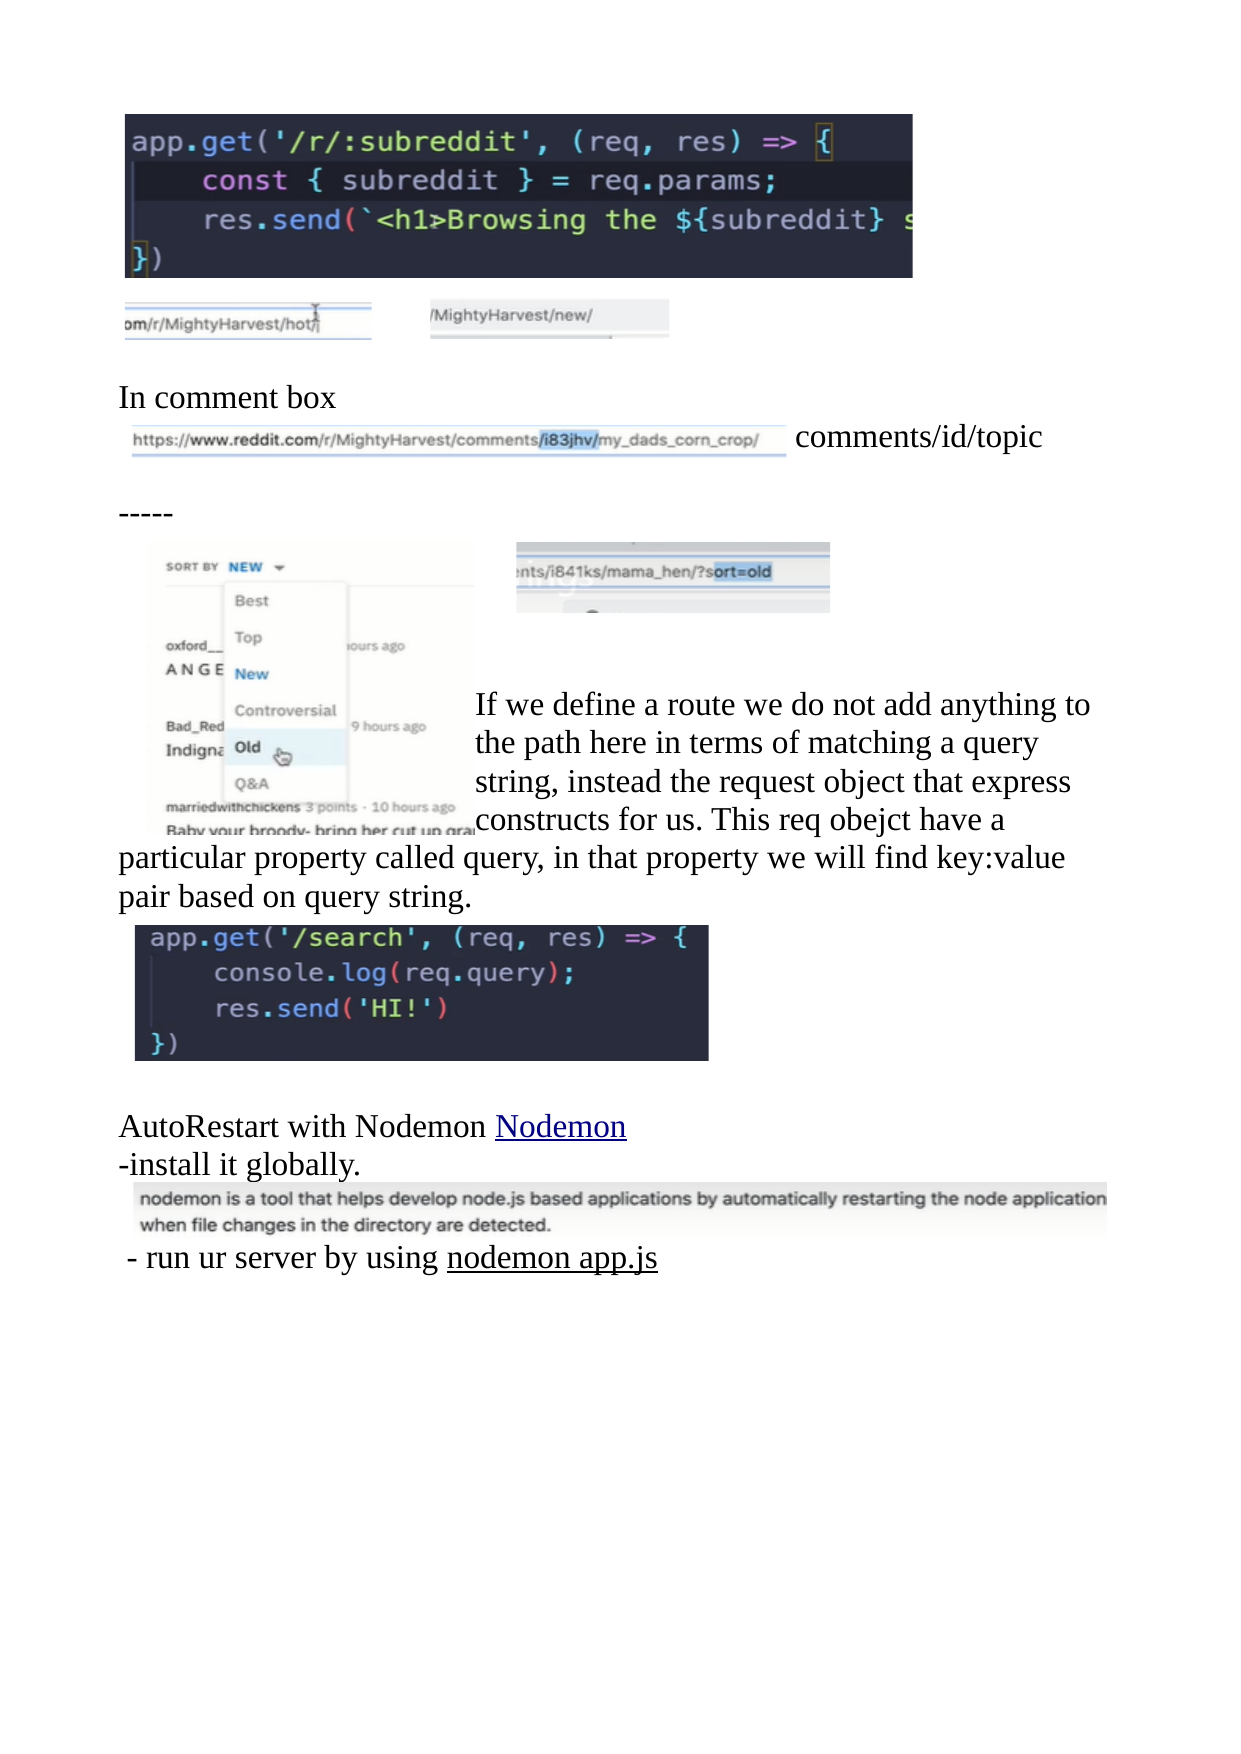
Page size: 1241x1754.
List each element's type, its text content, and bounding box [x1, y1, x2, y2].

picture [133, 1182, 1107, 1238]
picture [430, 298, 670, 339]
picture [124, 114, 913, 278]
picture [146, 540, 475, 835]
picture [131, 425, 787, 459]
text ----- [118, 493, 1122, 531]
text comments/id/topic [118, 416, 1122, 454]
text - run ur server by using nodemon app.js [118, 1183, 1122, 1276]
text In comment box [118, 378, 1122, 416]
picture [516, 542, 831, 613]
picture [124, 302, 372, 340]
picture [134, 925, 709, 1061]
text AutoRestart with Nodemon Nodemon [118, 1106, 1122, 1144]
text -install it globally. [118, 1144, 1122, 1183]
text If we define a route we do not add anything to the path here in terms of matching a query string, instead the request object that express constructs for us. This req obejct have a particular property called query, in that property we will find key:value pair based on query string. [118, 684, 1122, 914]
